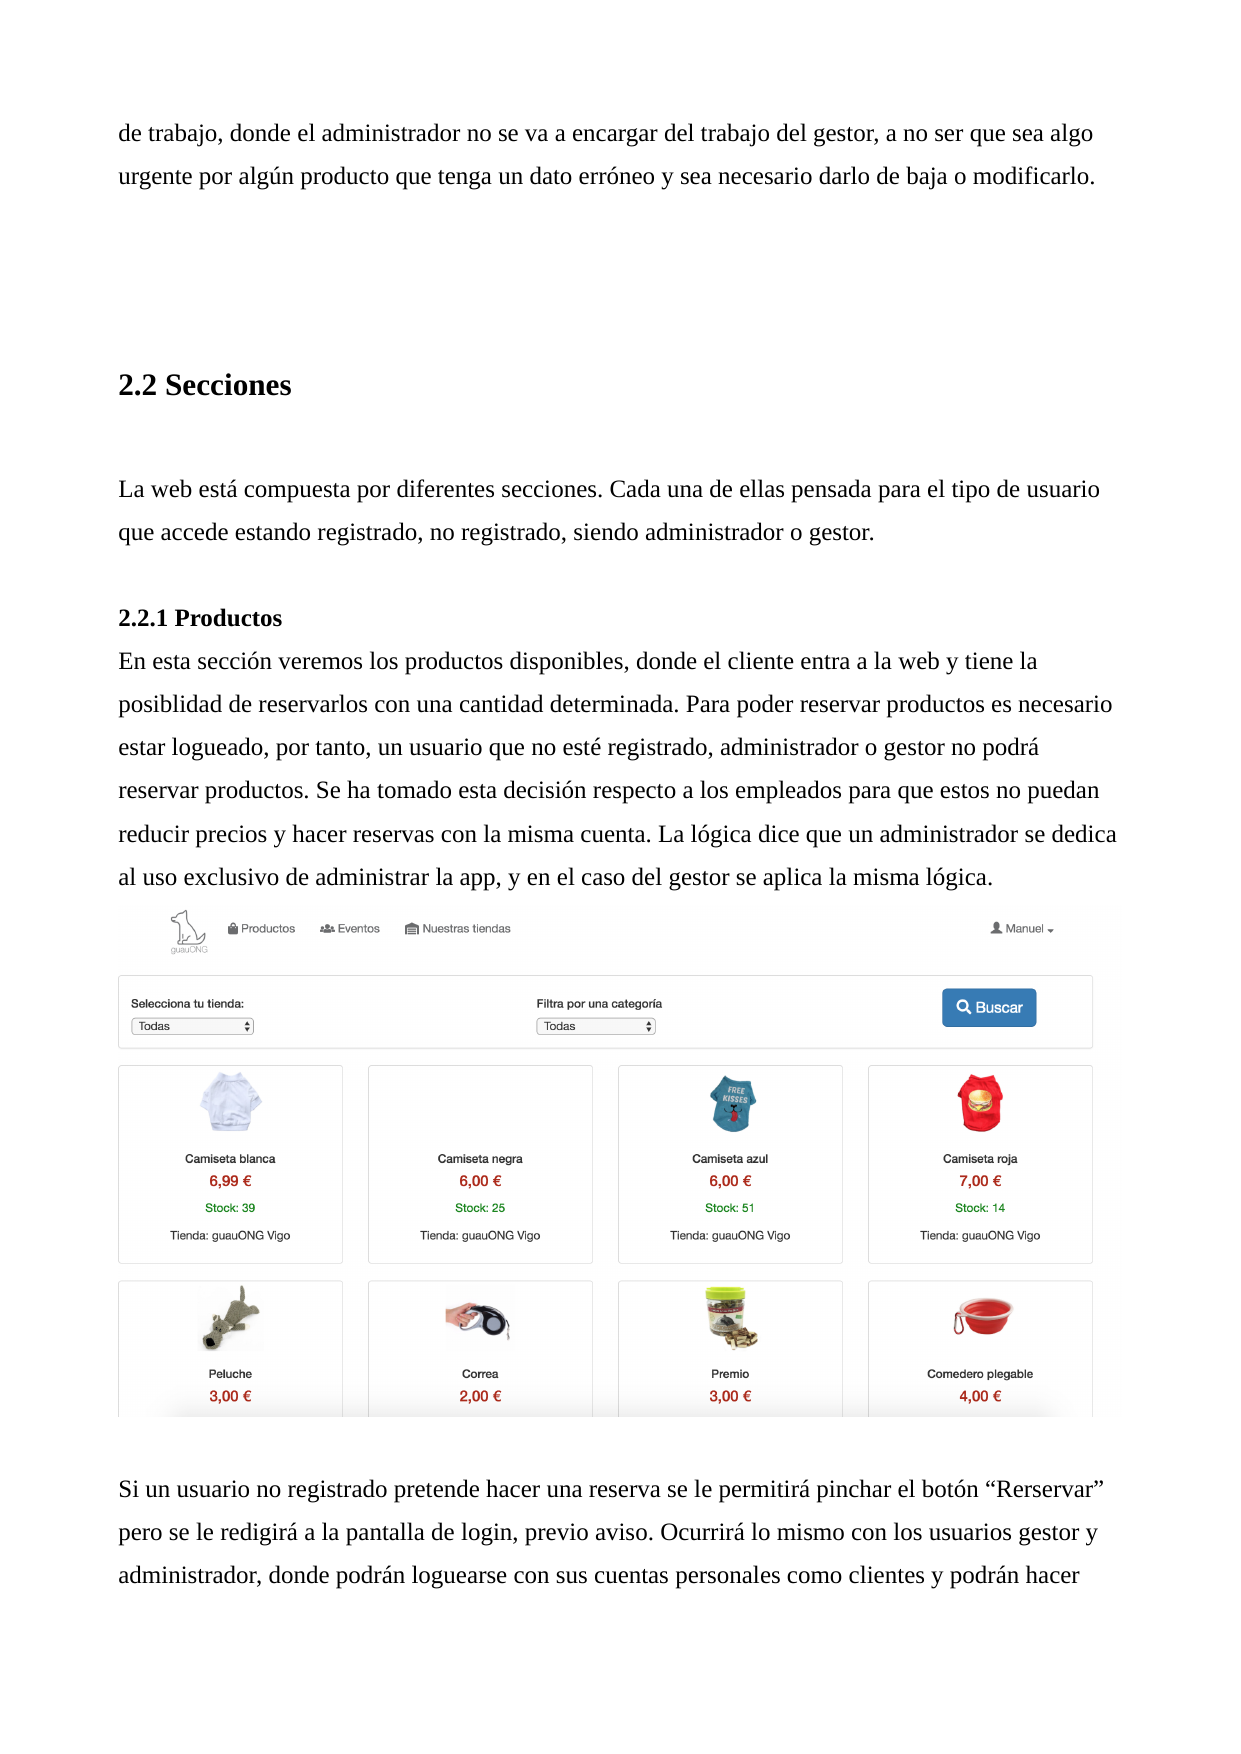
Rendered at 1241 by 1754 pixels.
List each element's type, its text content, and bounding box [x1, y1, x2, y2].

text En esta sección veremos los productos disponibles, donde el cliente entra a la web y tiene la posiblidad de reservarlos con una cantidad determinada. Para poder reservar productos es necesario estar logueado, por tanto, un usuario que no esté registrado, administrador o gestor no podrá reservar productos. Se ha tomado esta decisión respecto a los empleados para que estos no puedan reducir precios y hacer reservas con la misma cuenta. La lógica dice que un administrador se dedica al uso exclusivo de administrar la app, y en el caso del gestor se aplica la misma lógica. [118, 646, 1122, 891]
picture [118, 905, 1123, 1417]
text La web está compuesta por diferentes secciones. Cada una de ellas pensada para el tipo de usuario que accede estando registrado, no registrado, siendo administrador o gestor. [118, 474, 1122, 546]
text 2.2.1 Productos [118, 603, 1122, 632]
text Si un usuario no registrado pretende hacer una reserva se le permitirá pinchar el botón “Rerservar” pero se le redigirá a la pantalla de login, previo aviso. Ocurrirá lo mismo con los usuarios gestor y administrador, donde podrán loguearse con sus cuentas personales como clientes y podrán hacer [118, 1474, 1122, 1589]
text de trabajo, donde el administrador no se va a encargar del trabajo del gestor, a no ser que sea algo urgente por algún producto que tenga un dato erróneo y sea necesario darlo de baja o modificarlo. [118, 118, 1122, 190]
text 2.2 Secciones [118, 366, 1122, 402]
